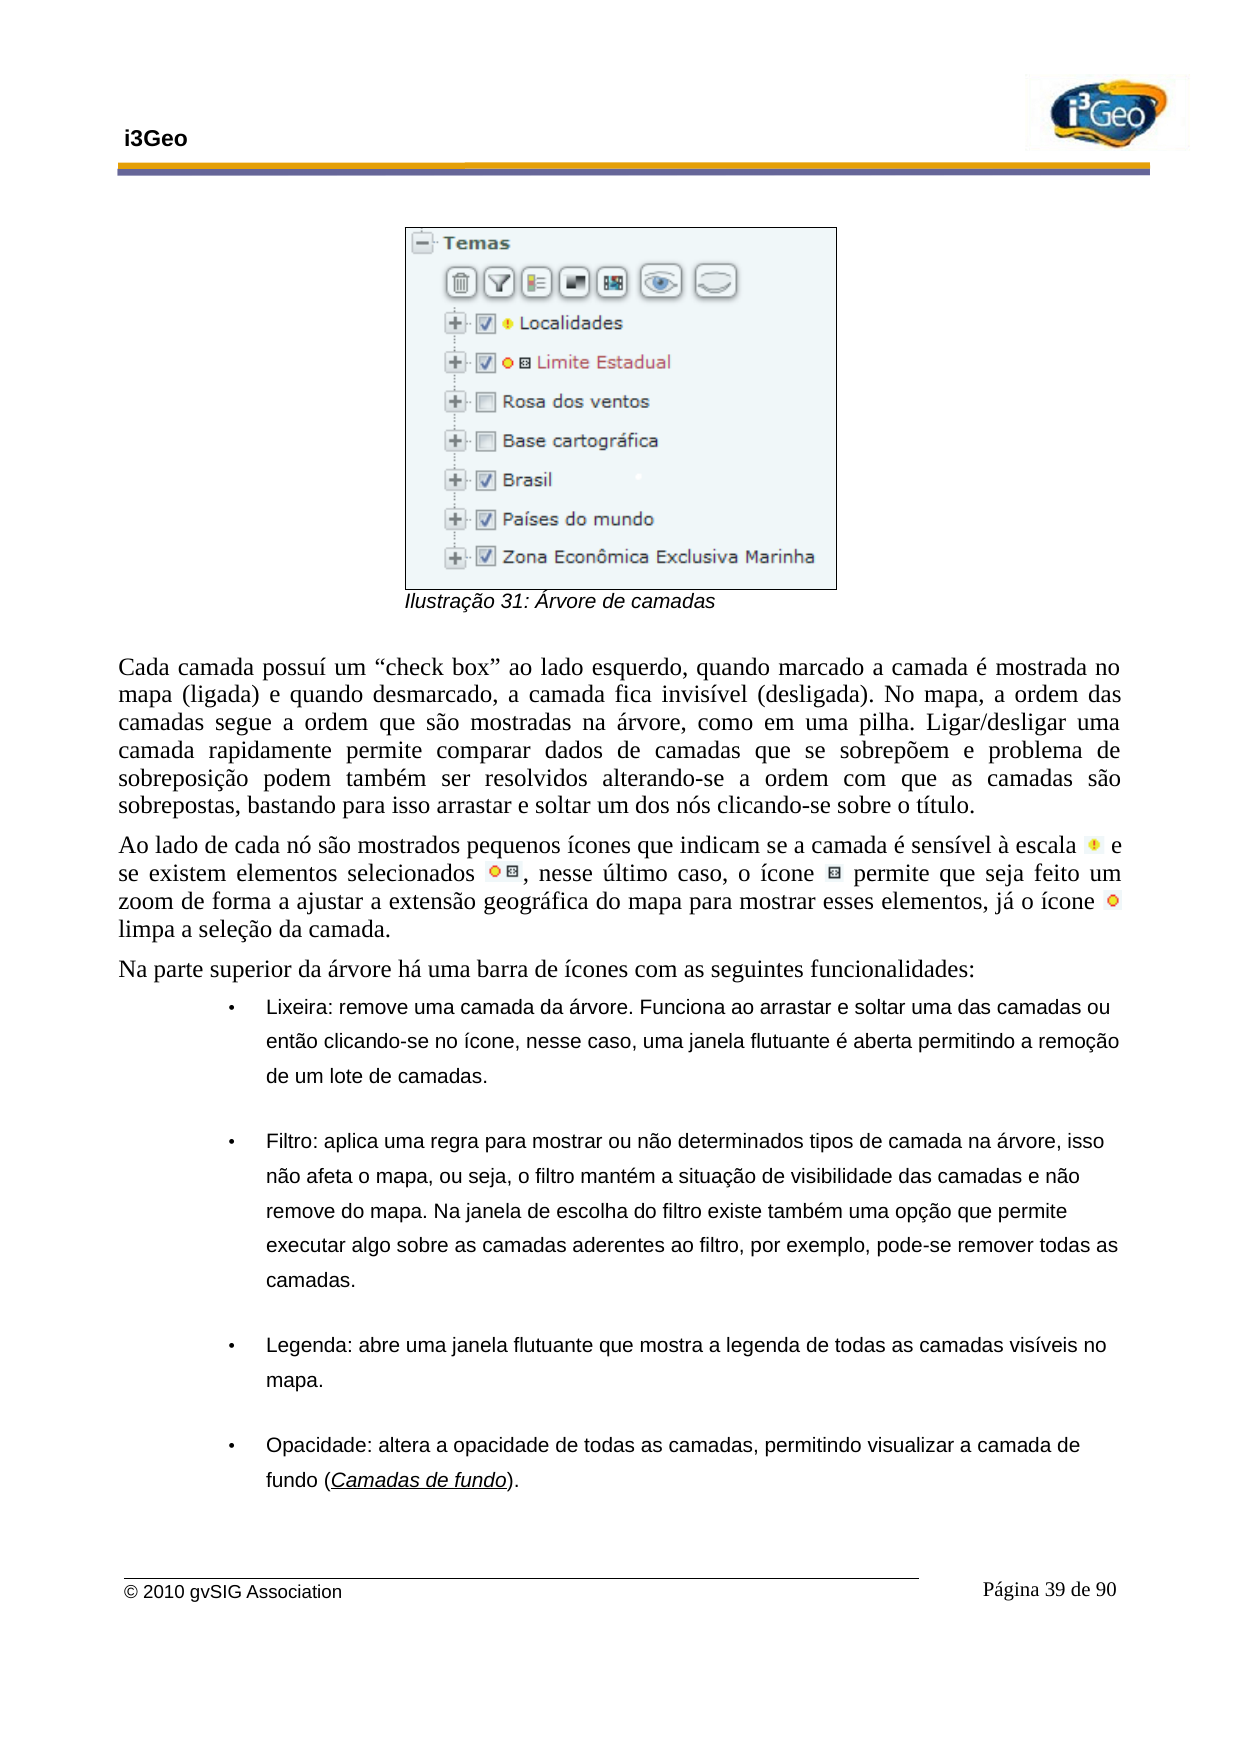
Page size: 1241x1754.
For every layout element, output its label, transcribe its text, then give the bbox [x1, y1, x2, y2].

picture [1084, 836, 1105, 854]
text Ilustração 31: Árvore de camadas [404, 590, 836, 613]
list Lixeira: remove uma camada da árvore. Funciona ao arrastar e soltar uma das camadas ou então clicando-se no ícone, nesse caso, uma janela flutuante é aberta permitindo a remoção de um lote de camadas. [228, 995, 1122, 1088]
picture [1025, 74, 1191, 151]
picture [485, 861, 523, 882]
picture [406, 228, 836, 589]
list Opacidade: altera a opacidade de todas as camadas, permitindo visualizar a camada de fundo (Camadas de fundo). [228, 1433, 1122, 1491]
text Cada camada possuí um “check box” ao lado esquerdo, quando marcado a camada é mostrada no mapa (ligada) e quando desmarcado, a camada fica invisível (desligada). No mapa, a ordem das camadas segue a ordem que são mostradas na árvore, como em uma pilha. Ligar/desligar uma camada rapidamente permite comparar dados de camadas que se sobrepõem e problema de sobreposição podem também ser resolvidos alterando-se a ordem com que as camadas são sobrepostas, bastando para isso arrastar e soltar um dos nós clicando-se sobre o título. [118, 653, 1122, 819]
list Filtro: aplica uma regra para mostrar ou não determinados tipos de camada na árvore, isso não afeta o mapa, ou seja, o filtro mantém a situação de visibilidade das camadas e não remove do mapa. Na janela de escolha do filtro existe também uma opção que permite executar algo sobre as camadas aderentes ao filtro, por exemplo, pode-se remover todas as camadas. [228, 1130, 1122, 1292]
list Legenda: abre uma janela flutuante que mostra a legenda de todas as camadas visíveis no mapa. [228, 1334, 1122, 1392]
picture [1103, 890, 1122, 910]
picture [824, 864, 844, 882]
text Na parte superior da árvore há uma barra de ícones com as seguintes funcionalidades: [118, 955, 1122, 983]
text Ao lado de cada nó são mostrados pequenos ícones que indicam se a camada é sensível à escala e se existem elementos selecionados , nesse último caso, o ícone permite que seja feito um zoom de forma a ajustar a extensão geográfica do mapa para mostrar esses elementos, já o ícone limpa a seleção da camada. [118, 832, 1122, 942]
